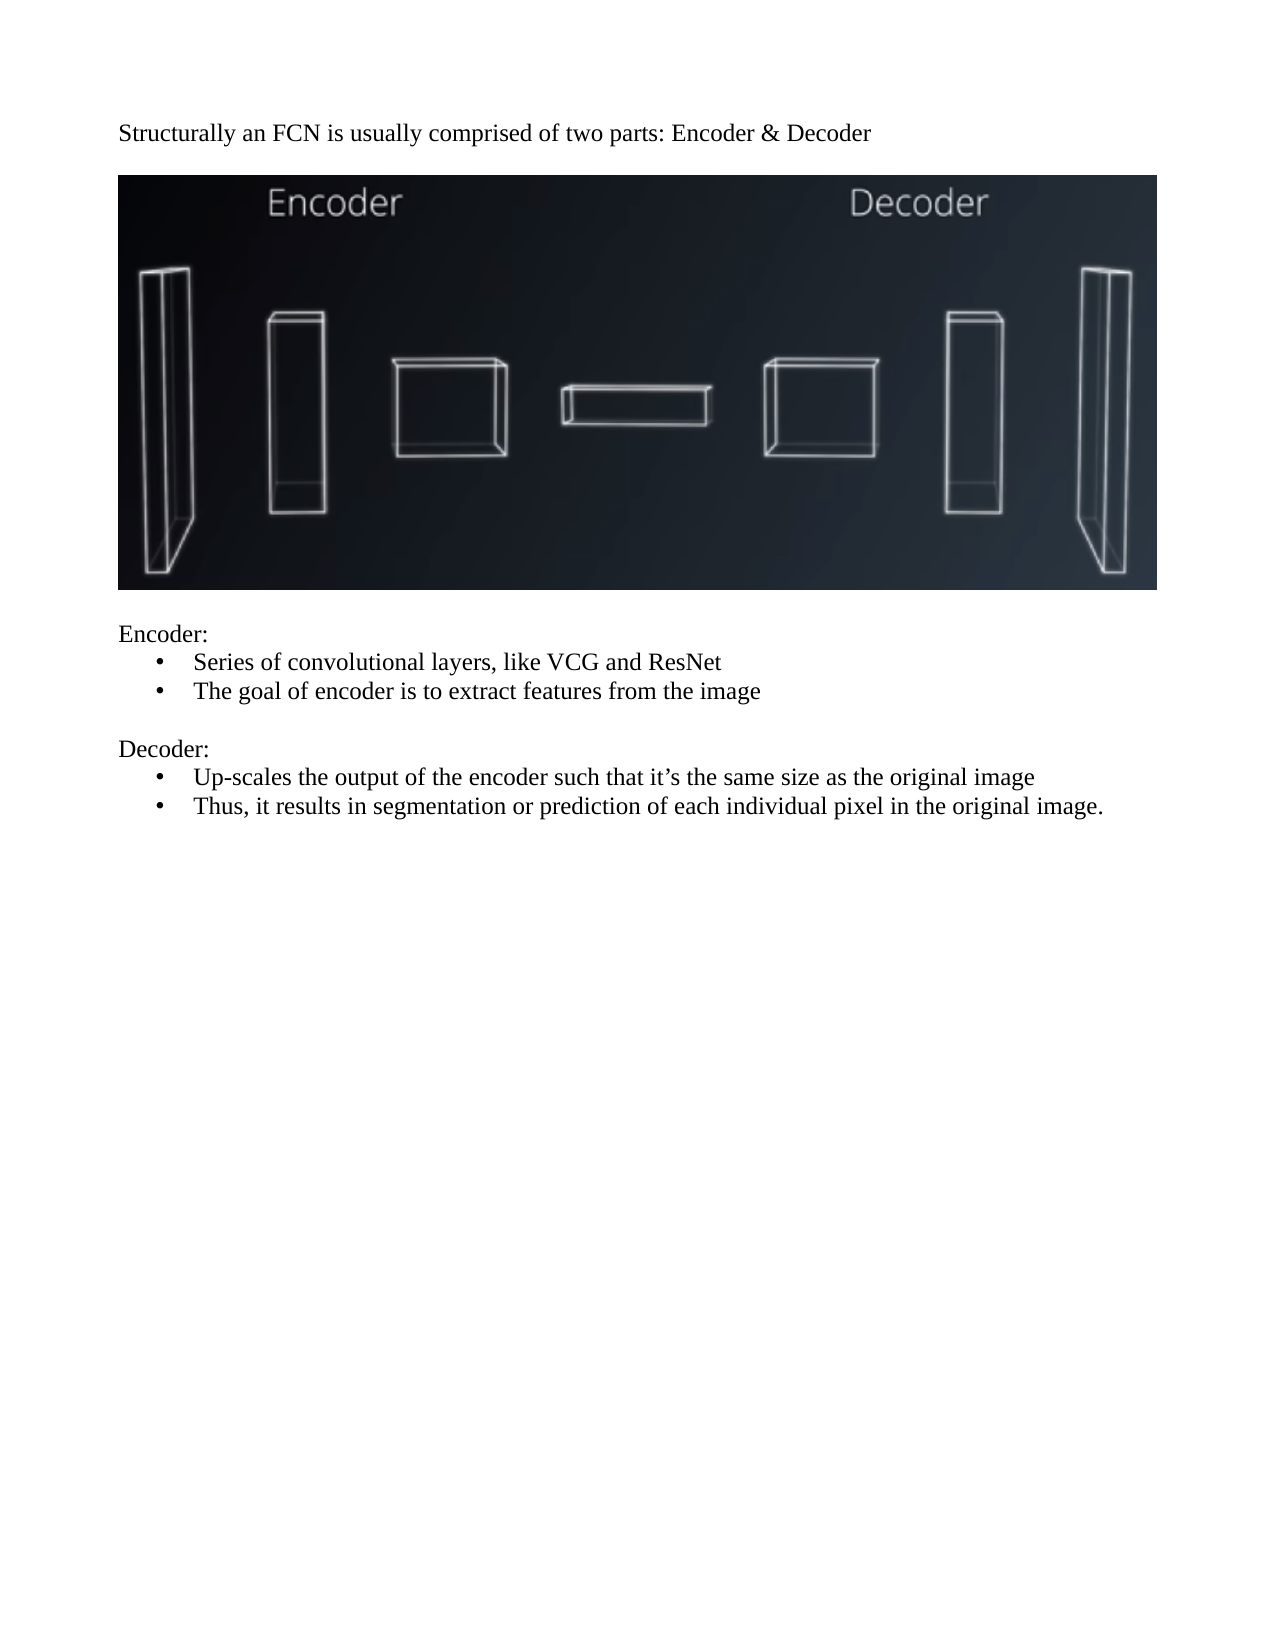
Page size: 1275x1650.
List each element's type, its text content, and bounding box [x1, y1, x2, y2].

text Encoder: [118, 619, 1157, 647]
list The goal of encoder is to extract features from the image [156, 676, 1157, 705]
list Up-scales the output of the encoder such that it’s the same size as the original image [156, 762, 1157, 791]
list Thus, it results in segmentation or prediction of each individual pixel in the original image. [156, 791, 1157, 820]
text Structurally an FCN is usually comprised of two parts: Encoder & Decoder [118, 118, 1157, 147]
list Series of convolutional layers, like VCG and ResNet [156, 647, 1157, 676]
picture [118, 175, 1157, 590]
text Decoder: [118, 734, 1157, 762]
